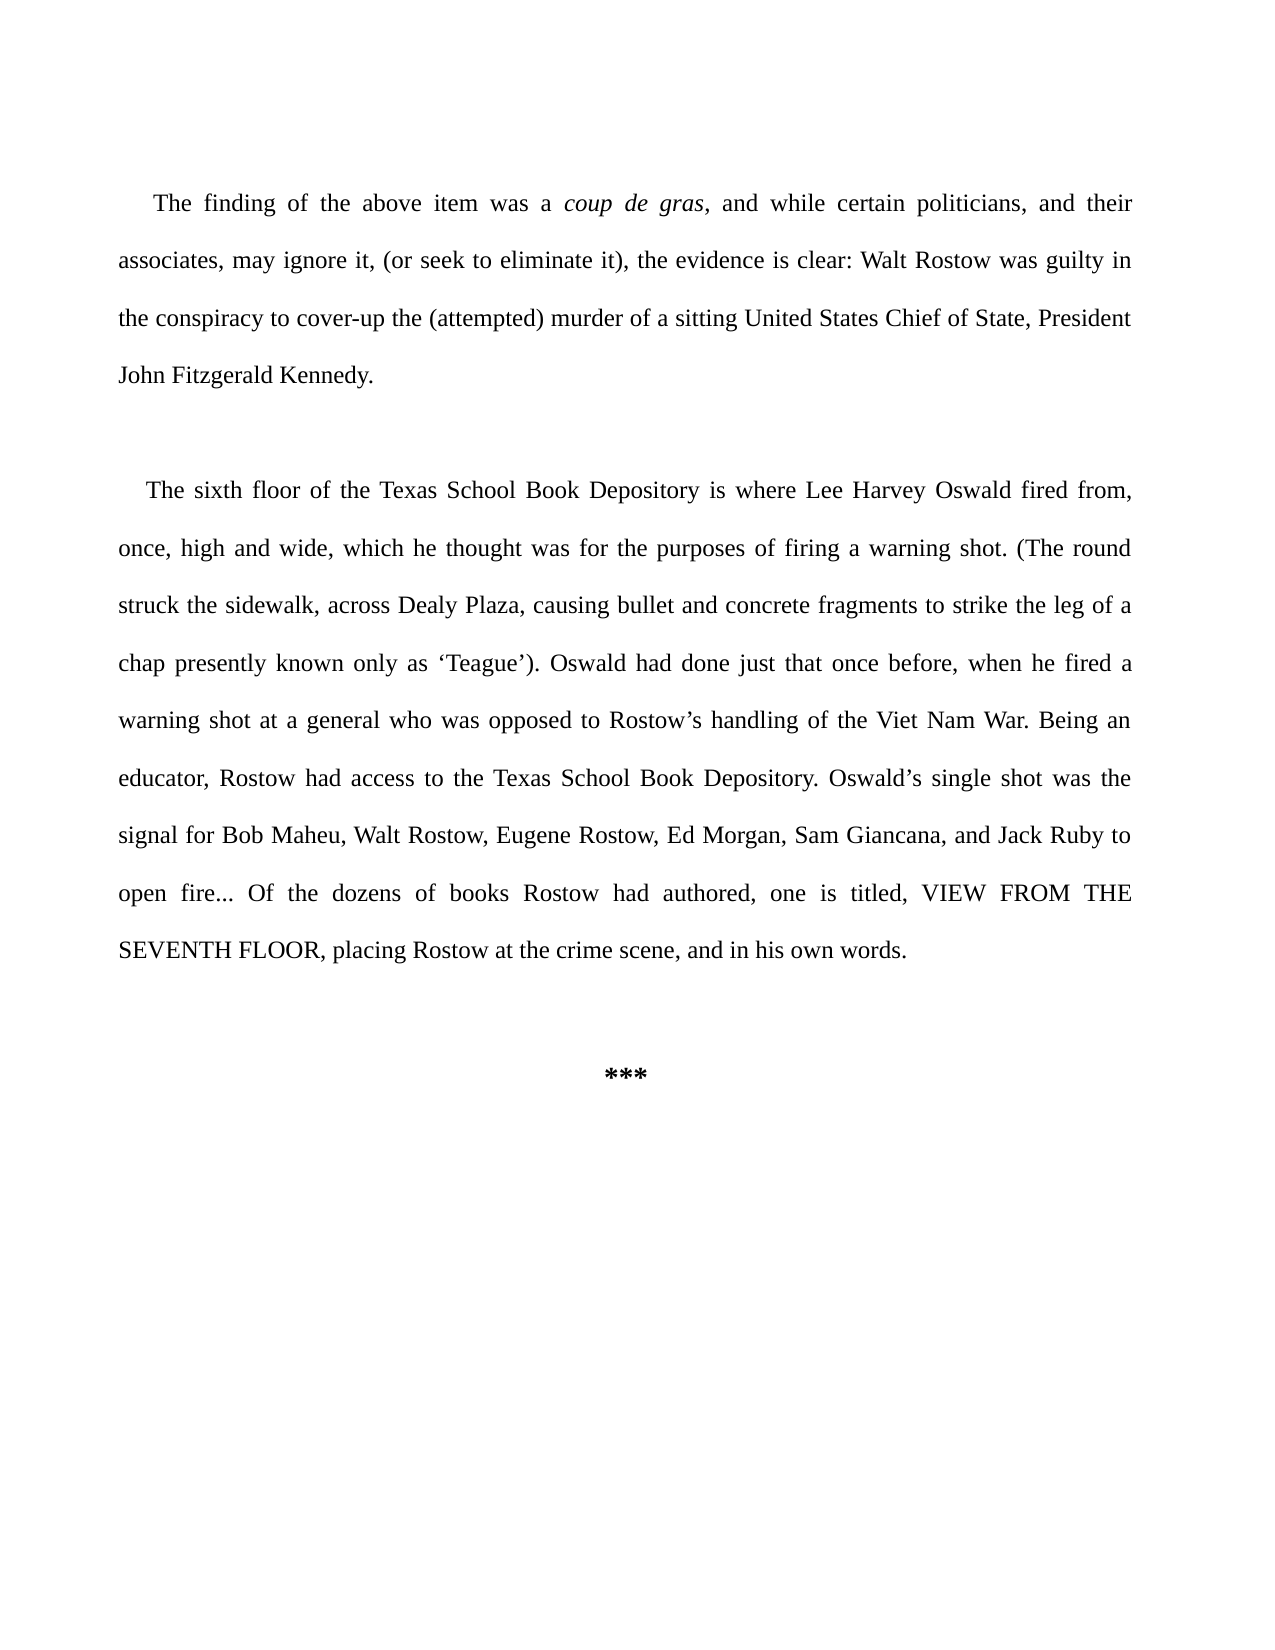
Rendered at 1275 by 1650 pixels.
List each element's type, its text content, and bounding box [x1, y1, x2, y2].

text The sixth floor of the Texas School Book Depository is where Lee Harvey Oswald fired from, once, high and wide, which he thought was for the purposes of firing a warning shot. (The round struck the sidewalk, across Dealy Plaza, causing bullet and concrete fragments to strike the leg of a chap presently known only as ‘Teague’). Oswald had done just that once before, when he fired a warning shot at a general who was opposed to Rostow’s handling of the Viet Nam War. Being an educator, Rostow had access to the Texas School Book Depository. Oswald’s single shot was the signal for Bob Maheu, Walt Rostow, Eugene Rostow, Ed Morgan, Sam Giancana, and Jack Ruby to open fire... Of the dozens of books Rostow had authored, one is titled, VIEW FROM THE SEVENTH FLOOR, placing Rostow at the crime scene, and in his own words. [118, 475, 1133, 964]
text The finding of the above item was a coup de gras, and while certain politicians, and their associates, may ignore it, (or seek to eliminate it), the evidence is clear: Walt Rostow was guilty in the conspiracy to cover-up the (attempted) murder of a sitting United States Chief of State, President John Fitzgerald Kennedy. [118, 188, 1133, 389]
text *** [118, 1060, 1133, 1093]
